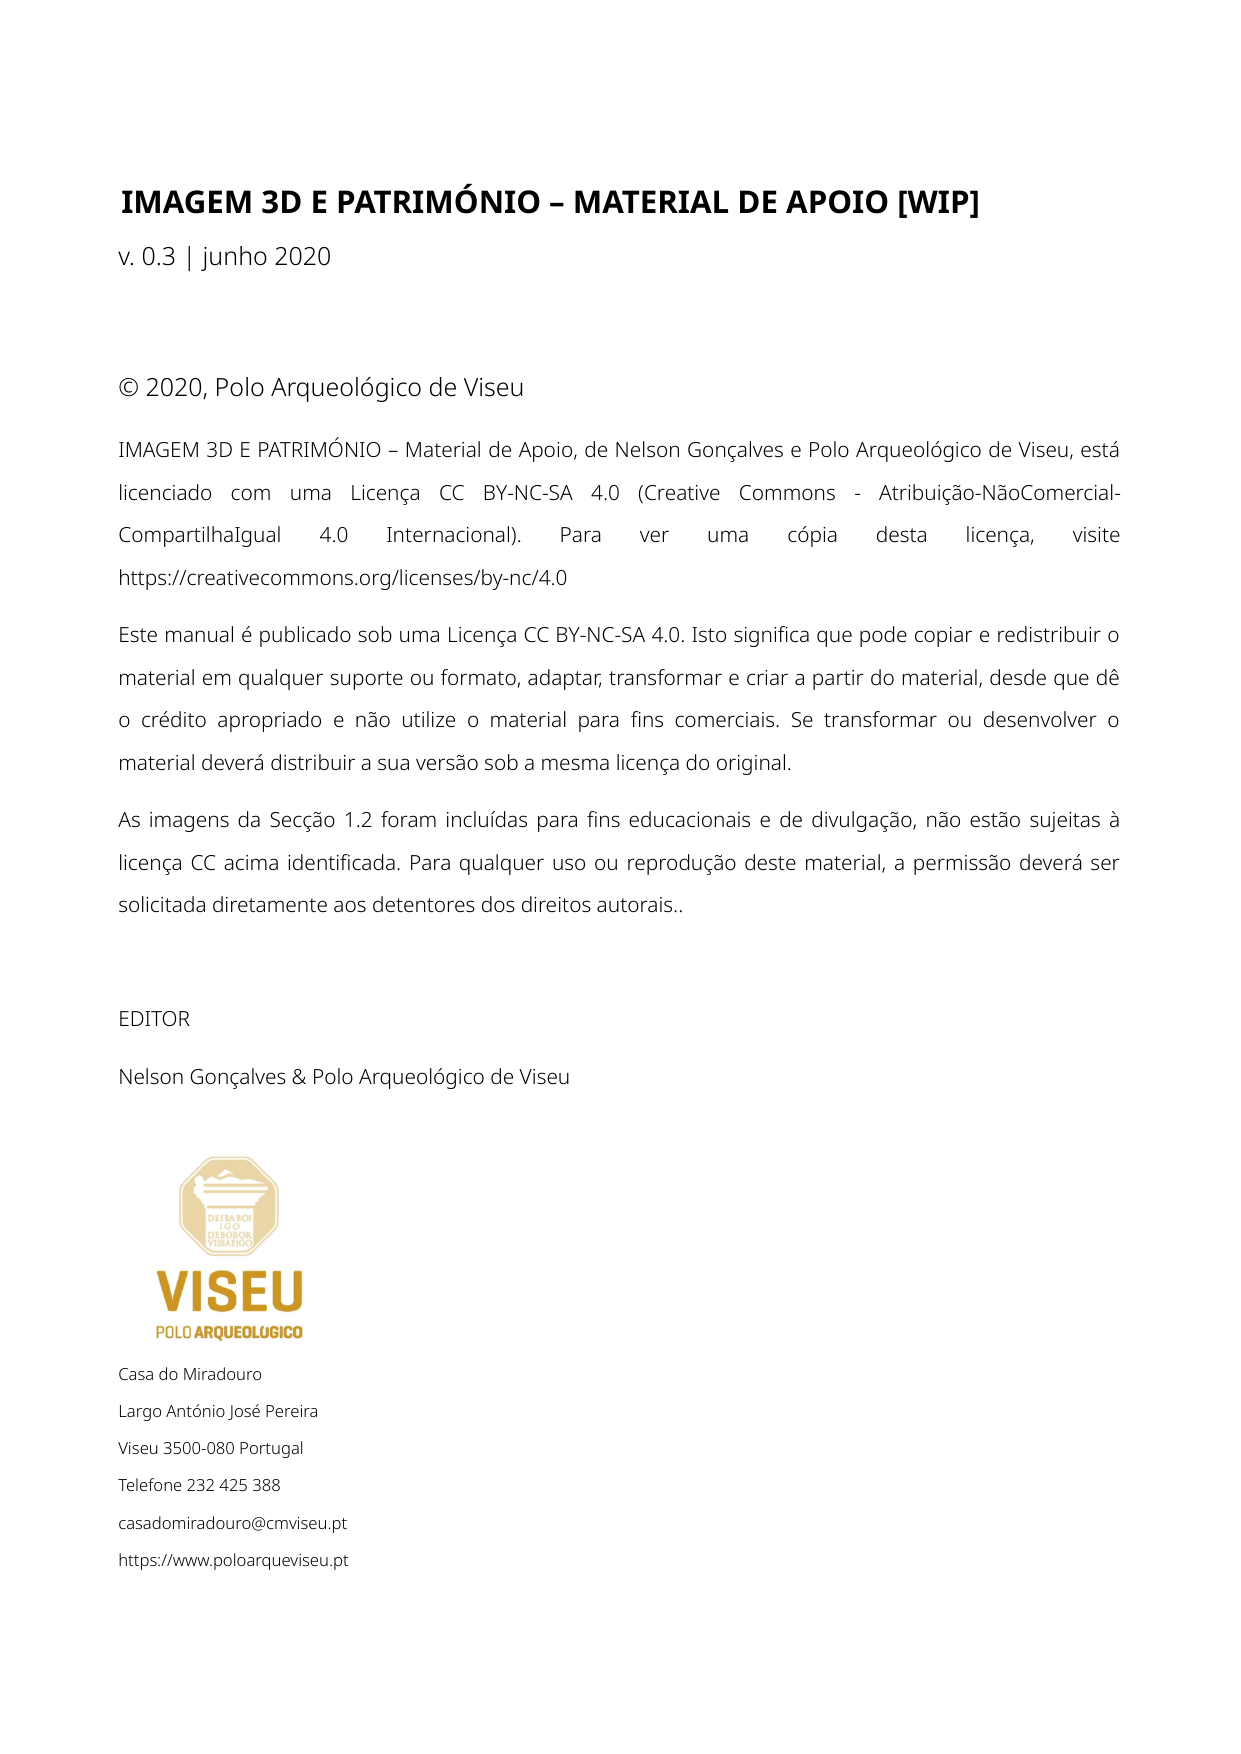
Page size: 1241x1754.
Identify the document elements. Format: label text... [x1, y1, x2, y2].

text Largo António José Pereira [118, 1399, 1122, 1422]
text Telefone 232 425 388 [118, 1474, 1122, 1497]
text casadomiradouro@cmviseu.pt [118, 1511, 1122, 1534]
text © 2020, Polo Arqueológico de Viseu [118, 369, 1122, 403]
text https://www.poloarqueviseu.pt [118, 1548, 1122, 1571]
text Casa do Miradouro [118, 1119, 1122, 1385]
text EDITOR [118, 1004, 1122, 1033]
text Viseu 3500-080 Portugal [118, 1437, 1122, 1459]
text As imagens da Secção 1.2 foram incluídas para fins educacionais e de divulgação, não estão sujeitas à licença CC acima identificada. Para qualquer uso ou reprodução deste material, a permissão deverá ser solicitada diretamente aos detentores dos direitos autorais.. [118, 805, 1122, 919]
text Nelson Gonçalves & Polo Arqueológico de Viseu [118, 1062, 1122, 1090]
text v. 0.3 | junho 2020 [118, 238, 1122, 272]
title IMAGEM 3D E PATRIMÓNIO – Material de Apoio [wip] [118, 177, 1122, 226]
text Este manual é publicado sob uma Licença CC BY-NC-SA 4.0. Isto significa que pode copiar e redistribuir o material em qualquer suporte ou formato, adaptar, transformar e criar a partir do material, desde que dê o crédito apropriado e não utilize o material para fins comerciais. Se transformar ou desenvolver o material deverá distribuir a sua versão sob a mesma licença do original. [118, 620, 1122, 776]
text IMAGEM 3D E PATRIMÓNIO – Material de Apoio, de Nelson Gonçalves e Polo Arqueológico de Viseu, está licenciado com uma Licença CC BY-NC-SA 4.0 (Creative Commons - Atribuição-NãoComercial-CompartilhaIgual 4.0 Internacional). Para ver uma cópia desta licença, visite https://creativecommons.org/licenses/by-nc/4.0 [118, 435, 1122, 591]
